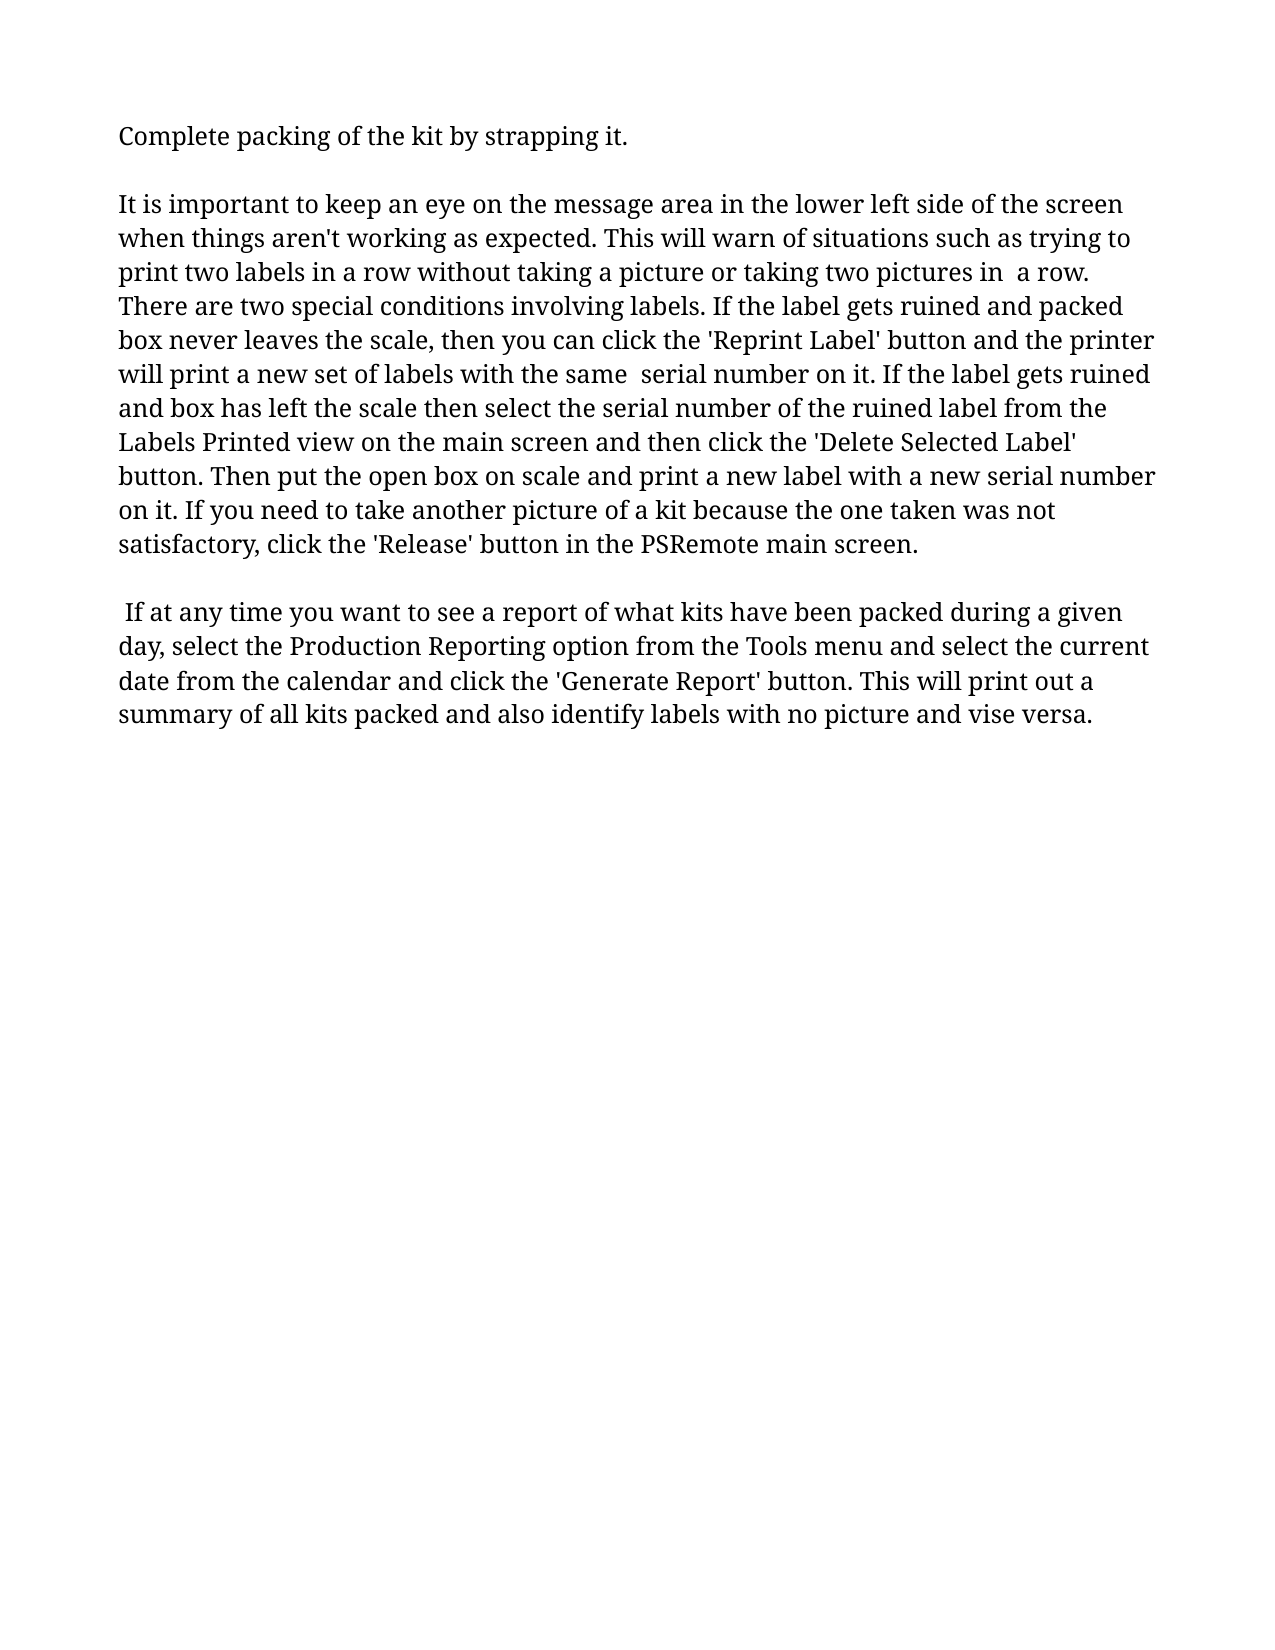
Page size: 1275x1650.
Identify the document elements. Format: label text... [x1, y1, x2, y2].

text Complete packing of the kit by strapping it. [118, 118, 1157, 152]
text It is important to keep an eye on the message area in the lower left side of the screen when things aren't working as expected. This will warn of situations such as trying to print two labels in a row without taking a picture or taking two pictures in a row. There are two special conditions involving labels. If the label gets ruined and packed box never leaves the scale, then you can click the 'Reprint Label' button and the printer will print a new set of labels with the same serial number on it. If the label gets ruined and box has left the scale then select the serial number of the ruined label from the Labels Printed view on the main screen and then click the 'Delete Selected Label' button. Then put the open box on scale and print a new label with a new serial number on it. If you need to take another picture of a kit because the one taken was not satisfactory, click the 'Release' button in the PSRemote main screen. [118, 186, 1157, 561]
text If at any time you want to see a report of what kits have been packed during a given day, select the Production Reporting option from the Tools menu and select the current date from the calendar and click the 'Generate Report' button. This will print out a summary of all kits packed and also identify labels with no picture and vise versa. [118, 595, 1157, 731]
